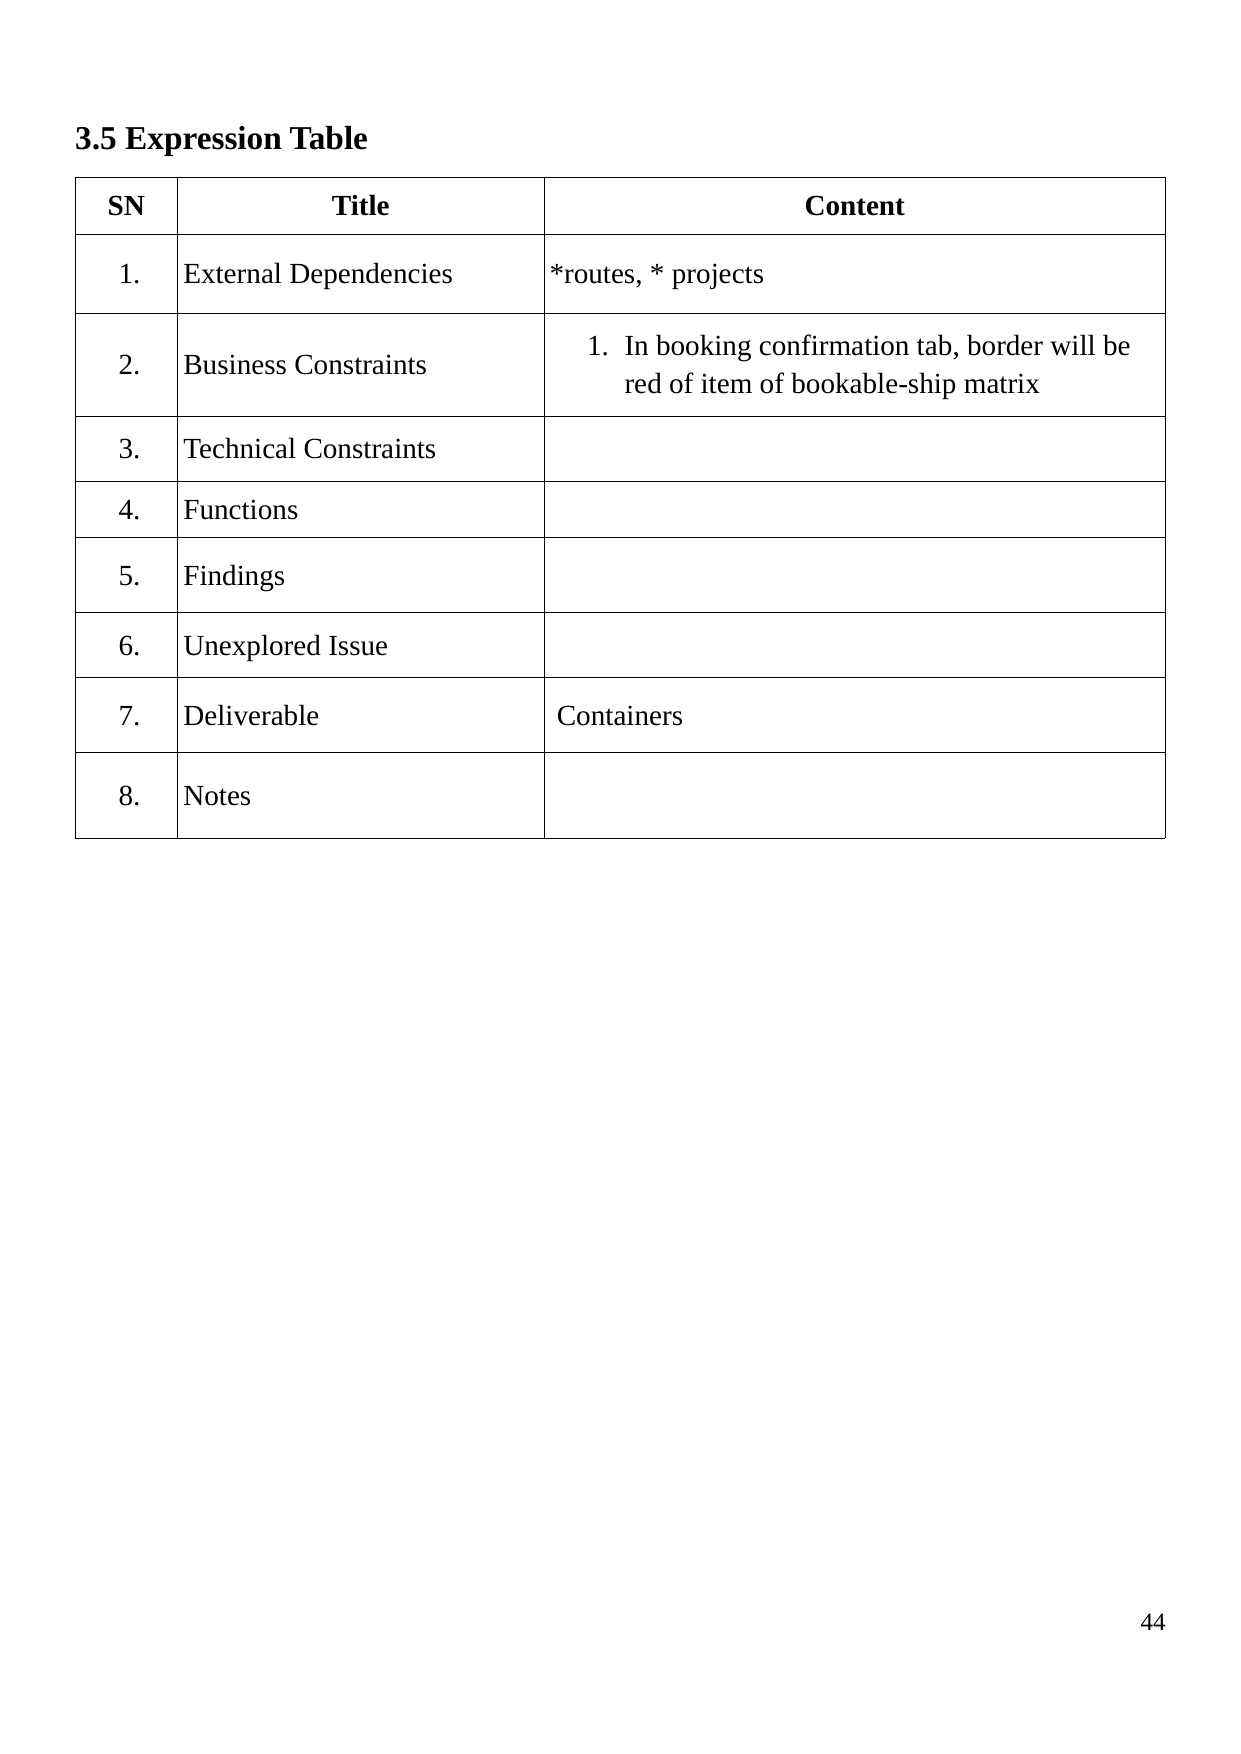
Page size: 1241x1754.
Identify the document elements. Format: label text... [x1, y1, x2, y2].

table_cell [545, 482, 1165, 537]
table_cell [545, 753, 1165, 838]
table_cell Findings [178, 538, 544, 612]
table_cell Deliverable [178, 678, 544, 752]
table_header Content [545, 178, 1165, 234]
table_cell Notes [178, 753, 544, 838]
table_cell [76, 314, 177, 416]
table_header SN [76, 178, 177, 234]
table_cell Unexplored Issue [178, 613, 544, 677]
table_cell External Dependencies [178, 235, 544, 312]
table_cell [76, 482, 177, 537]
table_cell Containers [545, 678, 1165, 752]
table_cell [545, 538, 1165, 612]
table_header Title [178, 178, 544, 234]
table_cell Technical Constraints [178, 417, 544, 481]
table_cell *routes, * projects [545, 235, 1165, 312]
table_cell [76, 235, 177, 312]
table_cell Functions [178, 482, 544, 537]
table_cell [545, 613, 1165, 677]
table_cell [76, 538, 177, 612]
table_cell [545, 417, 1165, 481]
table_cell [76, 678, 177, 752]
table_cell Business Constraints [178, 314, 544, 416]
table_cell [76, 753, 177, 838]
table_cell [76, 417, 177, 481]
table_cell In booking confirmation tab, border will be red of item of bookable-ship matrix [545, 314, 1165, 416]
text 3.5 Expression Table [75, 118, 1165, 156]
table_cell [76, 613, 177, 677]
